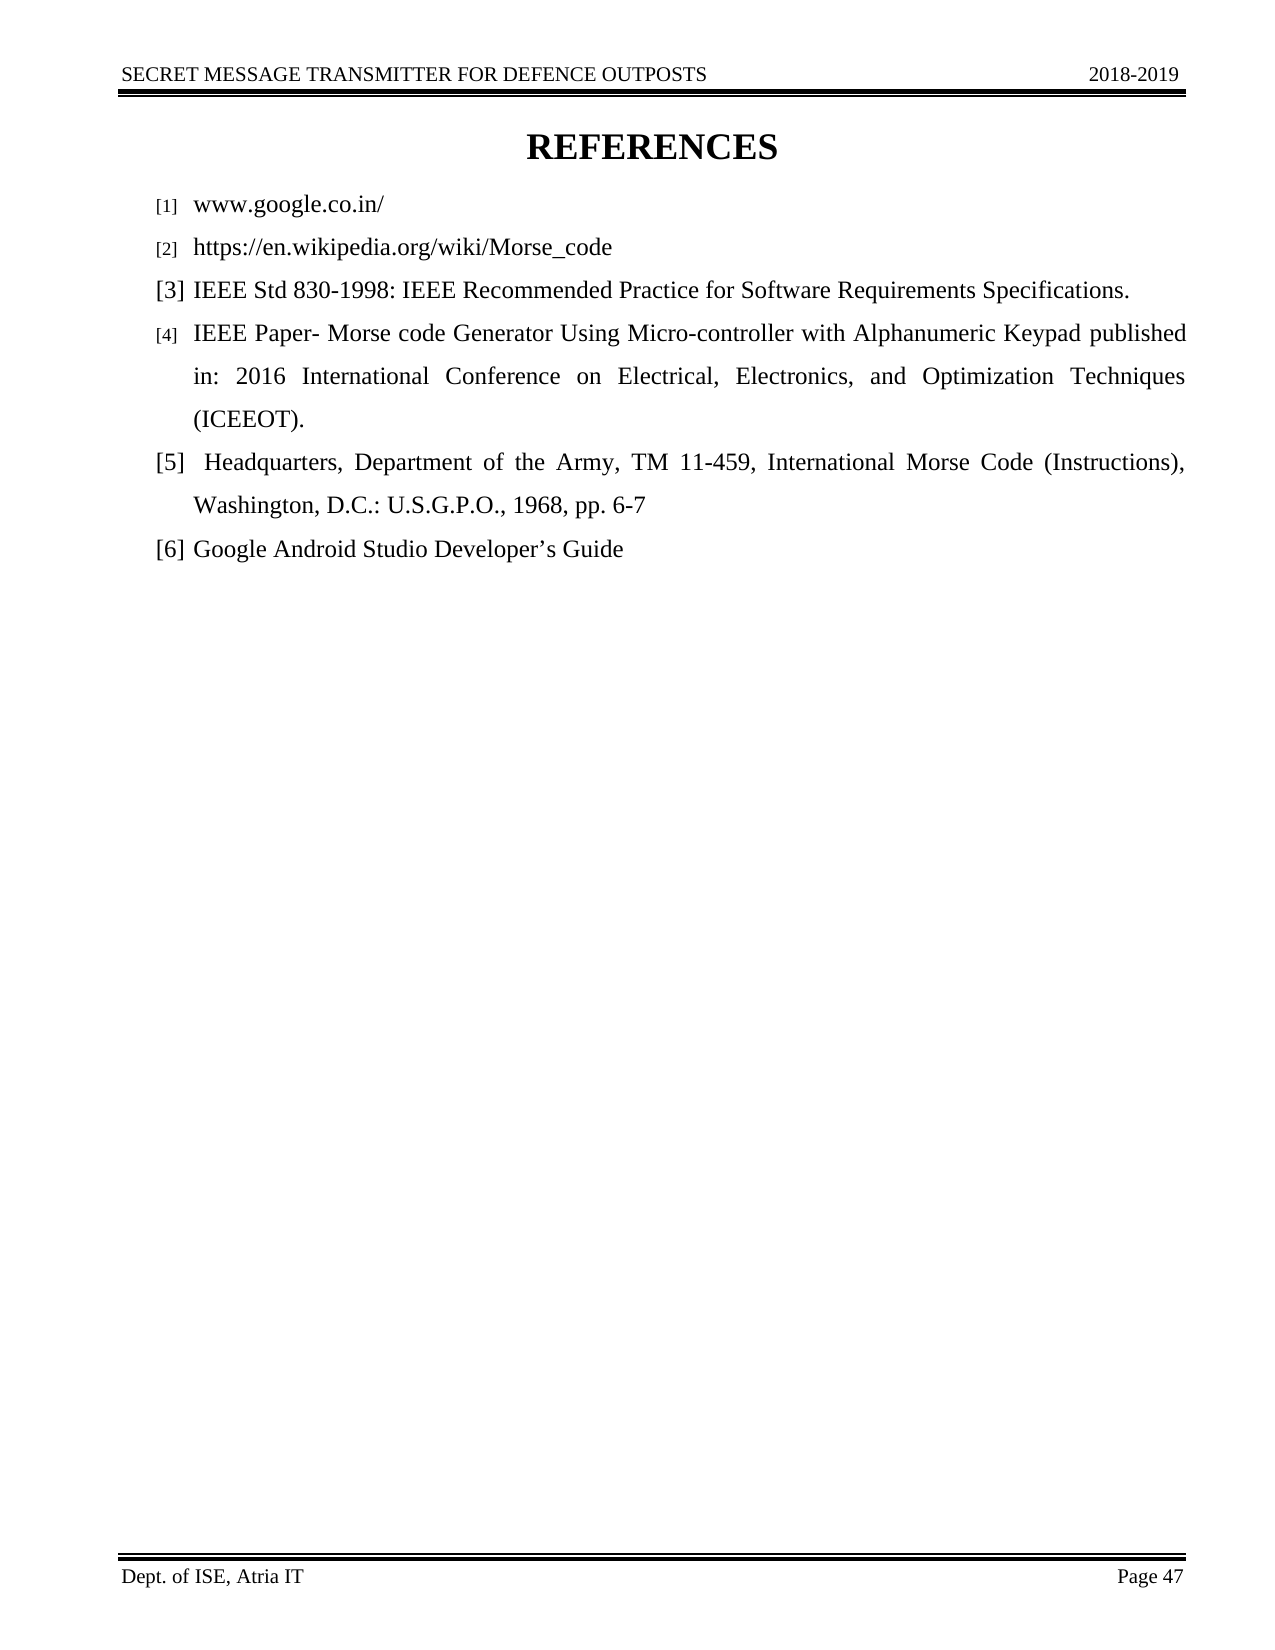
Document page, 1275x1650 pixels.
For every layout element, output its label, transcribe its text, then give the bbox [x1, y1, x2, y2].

list https://en.wikipedia.org/wiki/Morse_code [156, 232, 1186, 261]
list Google Android Studio Developer’s Guide [156, 534, 1186, 562]
list IEEE Std 830-1998: IEEE Recommended Practice for Software Requirements Specifications. [156, 275, 1186, 304]
list IEEE Paper- Morse code Generator Using Micro-controller with Alphanumeric Keypad published in: 2016 International Conference on Electrical, Electronics, and Optimization Techniques (ICEEOT). [156, 318, 1186, 433]
list Headquarters, Department of the Army, TM 11-459, International Morse Code (Instructions), Washington, D.C.: U.S.G.P.O., 1968, pp. 6-7 [156, 447, 1186, 519]
list www.google.co.in/ [156, 189, 1186, 217]
text REFERENCES [118, 124, 1186, 167]
